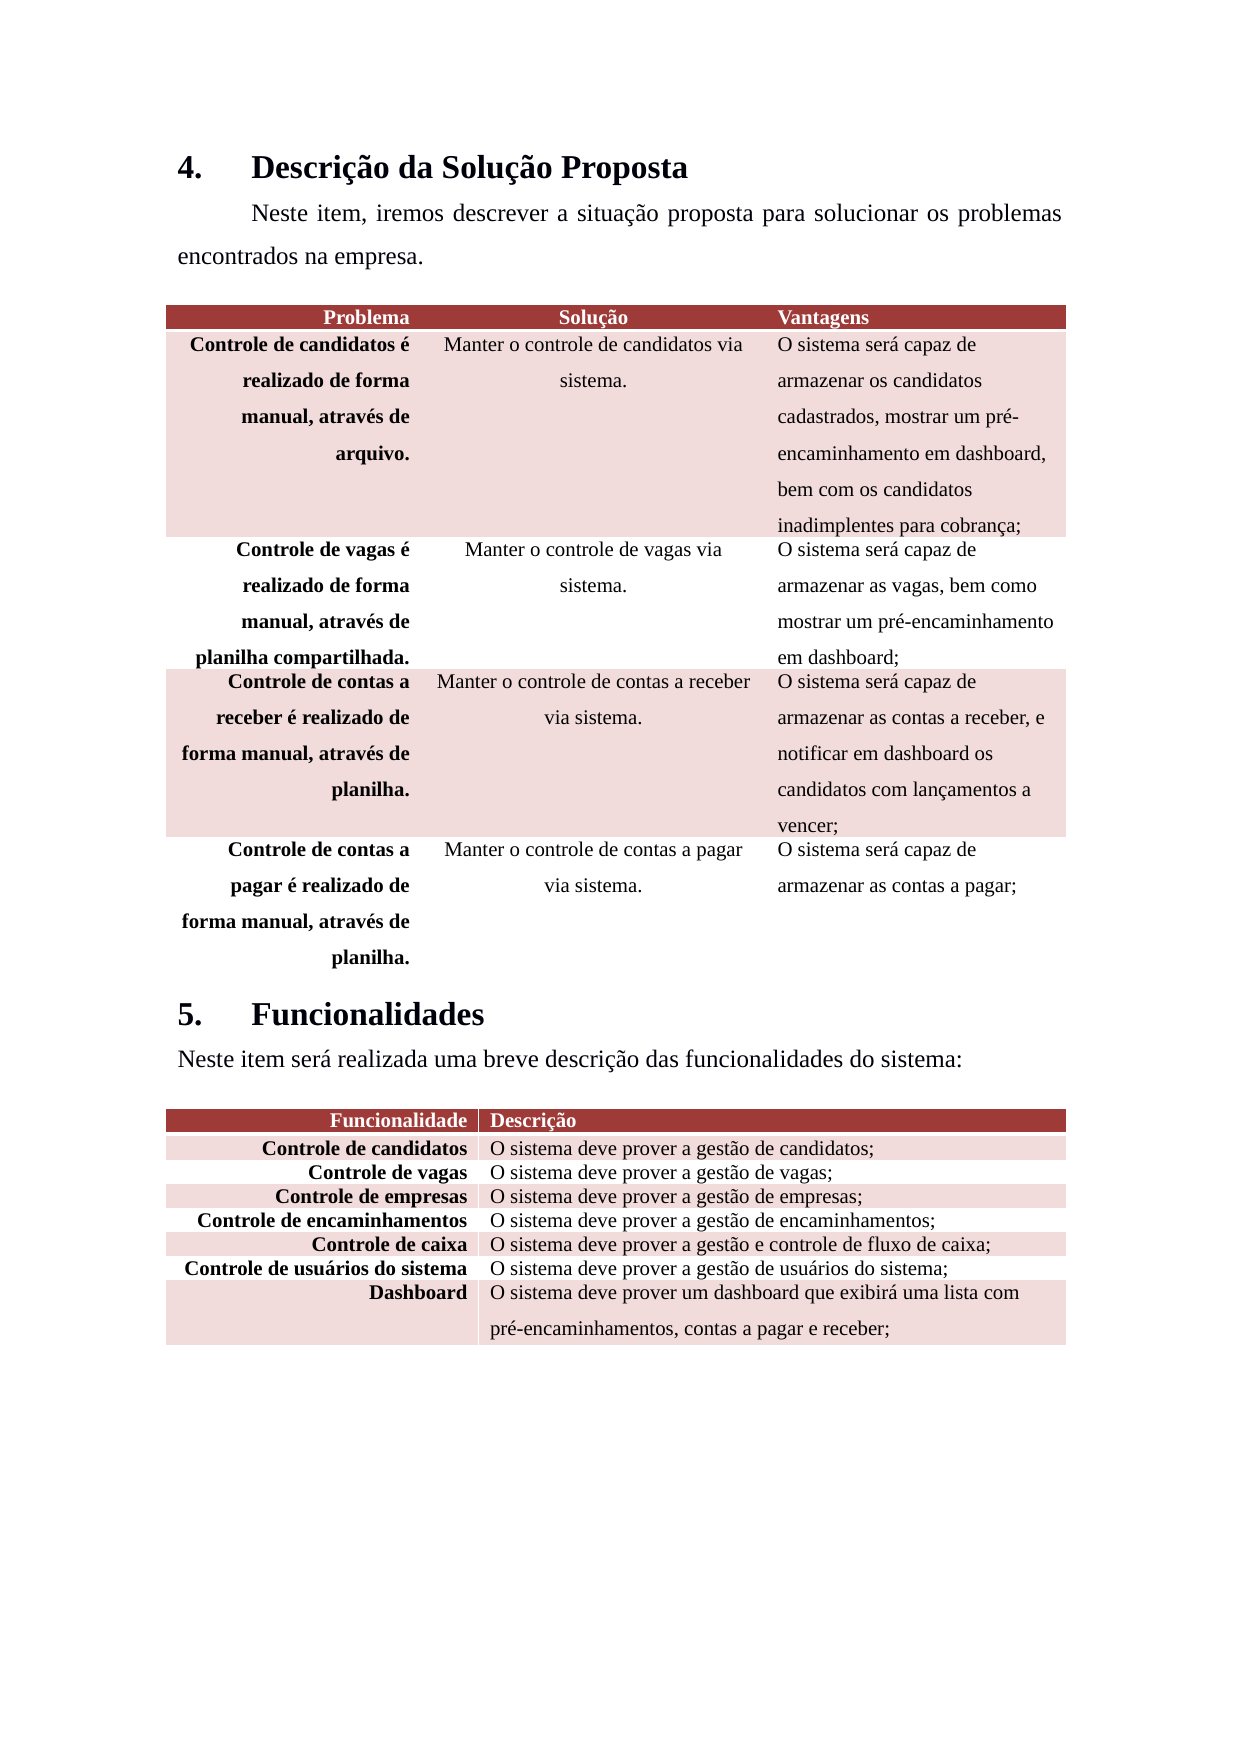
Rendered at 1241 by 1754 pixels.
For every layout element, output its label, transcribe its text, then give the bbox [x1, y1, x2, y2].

table_cell Controle de candidatos é realizado de forma manual, através de arquivo. [166, 332, 421, 537]
table_cell Manter o controle de vagas via sistema. [421, 537, 766, 669]
table_cell Controle de empresas [166, 1184, 478, 1208]
table_header Funcionalidade [166, 1109, 478, 1132]
table_cell O sistema deve prover a gestão e controle de fluxo de caixa; [479, 1232, 1066, 1256]
table_cell O sistema deve prover a gestão de usuários do sistema; [479, 1256, 1066, 1280]
text Neste item será realizada uma breve descrição das funcionalidades do sistema: [177, 1044, 1063, 1073]
table_header Solução [421, 305, 766, 329]
text 4. Descrição da Solução Proposta [177, 148, 1063, 186]
table_cell O sistema será capaz de armazenar os candidatos cadastrados, mostrar um pré-encaminhamento em dashboard, bem com os candidatos inadimplentes para cobrança; [766, 332, 1066, 537]
table_cell Manter o controle de contas a receber via sistema. [421, 669, 766, 837]
table_cell O sistema deve prover a gestão de empresas; [479, 1184, 1066, 1208]
table_cell O sistema deve prover a gestão de vagas; [479, 1160, 1066, 1184]
table_header Descrição [479, 1109, 1066, 1132]
table_header Vantagens [766, 305, 1066, 329]
table_cell Controle de encaminhamentos [166, 1208, 478, 1232]
table_cell O sistema deve prover a gestão de candidatos; [479, 1136, 1066, 1160]
table_cell Controle de candidatos [166, 1136, 478, 1160]
table_cell Manter o controle de candidatos via sistema. [421, 332, 766, 537]
table_cell Controle de caixa [166, 1232, 478, 1256]
table_cell Controle de vagas é realizado de forma manual, através de planilha compartilhada. [166, 537, 421, 669]
table_cell O sistema será capaz de armazenar as vagas, bem como mostrar um pré-encaminhamento em dashboard; [766, 537, 1066, 669]
text 5. Funcionalidades [177, 994, 1063, 1032]
table_cell Controle de usuários do sistema [166, 1256, 478, 1280]
table_header Problema [166, 305, 421, 329]
table_cell O sistema será capaz de armazenar as contas a receber, e notificar em dashboard os candidatos com lançamentos a vencer; [766, 669, 1066, 837]
table_cell O sistema será capaz de armazenar as contas a pagar; [766, 837, 1066, 969]
table_cell O sistema deve prover um dashboard que exibirá uma lista com pré-encaminhamentos, contas a pagar e receber; [479, 1280, 1066, 1345]
table_cell Controle de vagas [166, 1160, 478, 1184]
table_cell Controle de contas a pagar é realizado de forma manual, através de planilha. [166, 837, 421, 969]
table_cell Manter o controle de contas a pagar via sistema. [421, 837, 766, 969]
table_cell Controle de contas a receber é realizado de forma manual, através de planilha. [166, 669, 421, 837]
table_cell O sistema deve prover a gestão de encaminhamentos; [479, 1208, 1066, 1232]
table_cell Dashboard [166, 1280, 478, 1345]
text Neste item, iremos descrever a situação proposta para solucionar os problemas encontrados na empresa. [177, 198, 1063, 270]
